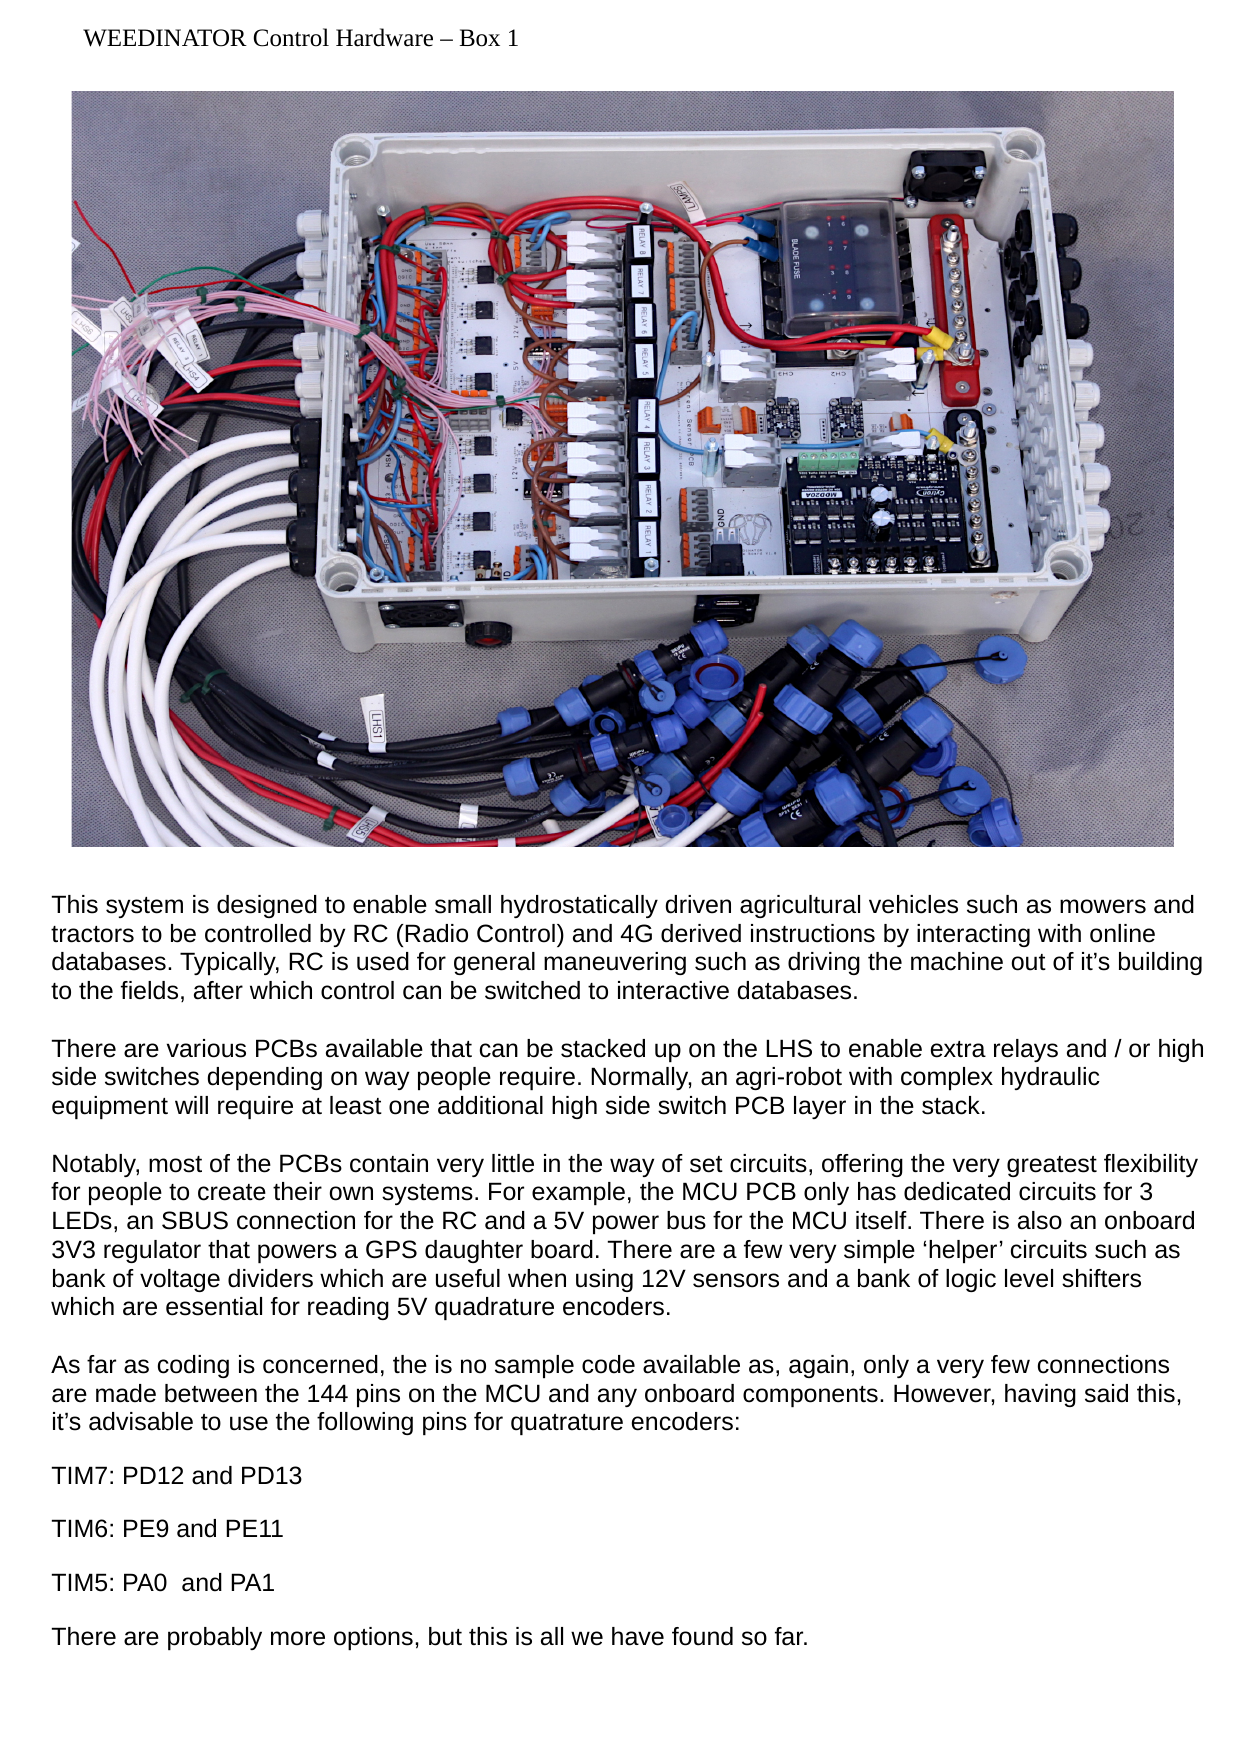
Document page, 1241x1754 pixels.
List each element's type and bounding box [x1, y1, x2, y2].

picture [71, 91, 1174, 847]
